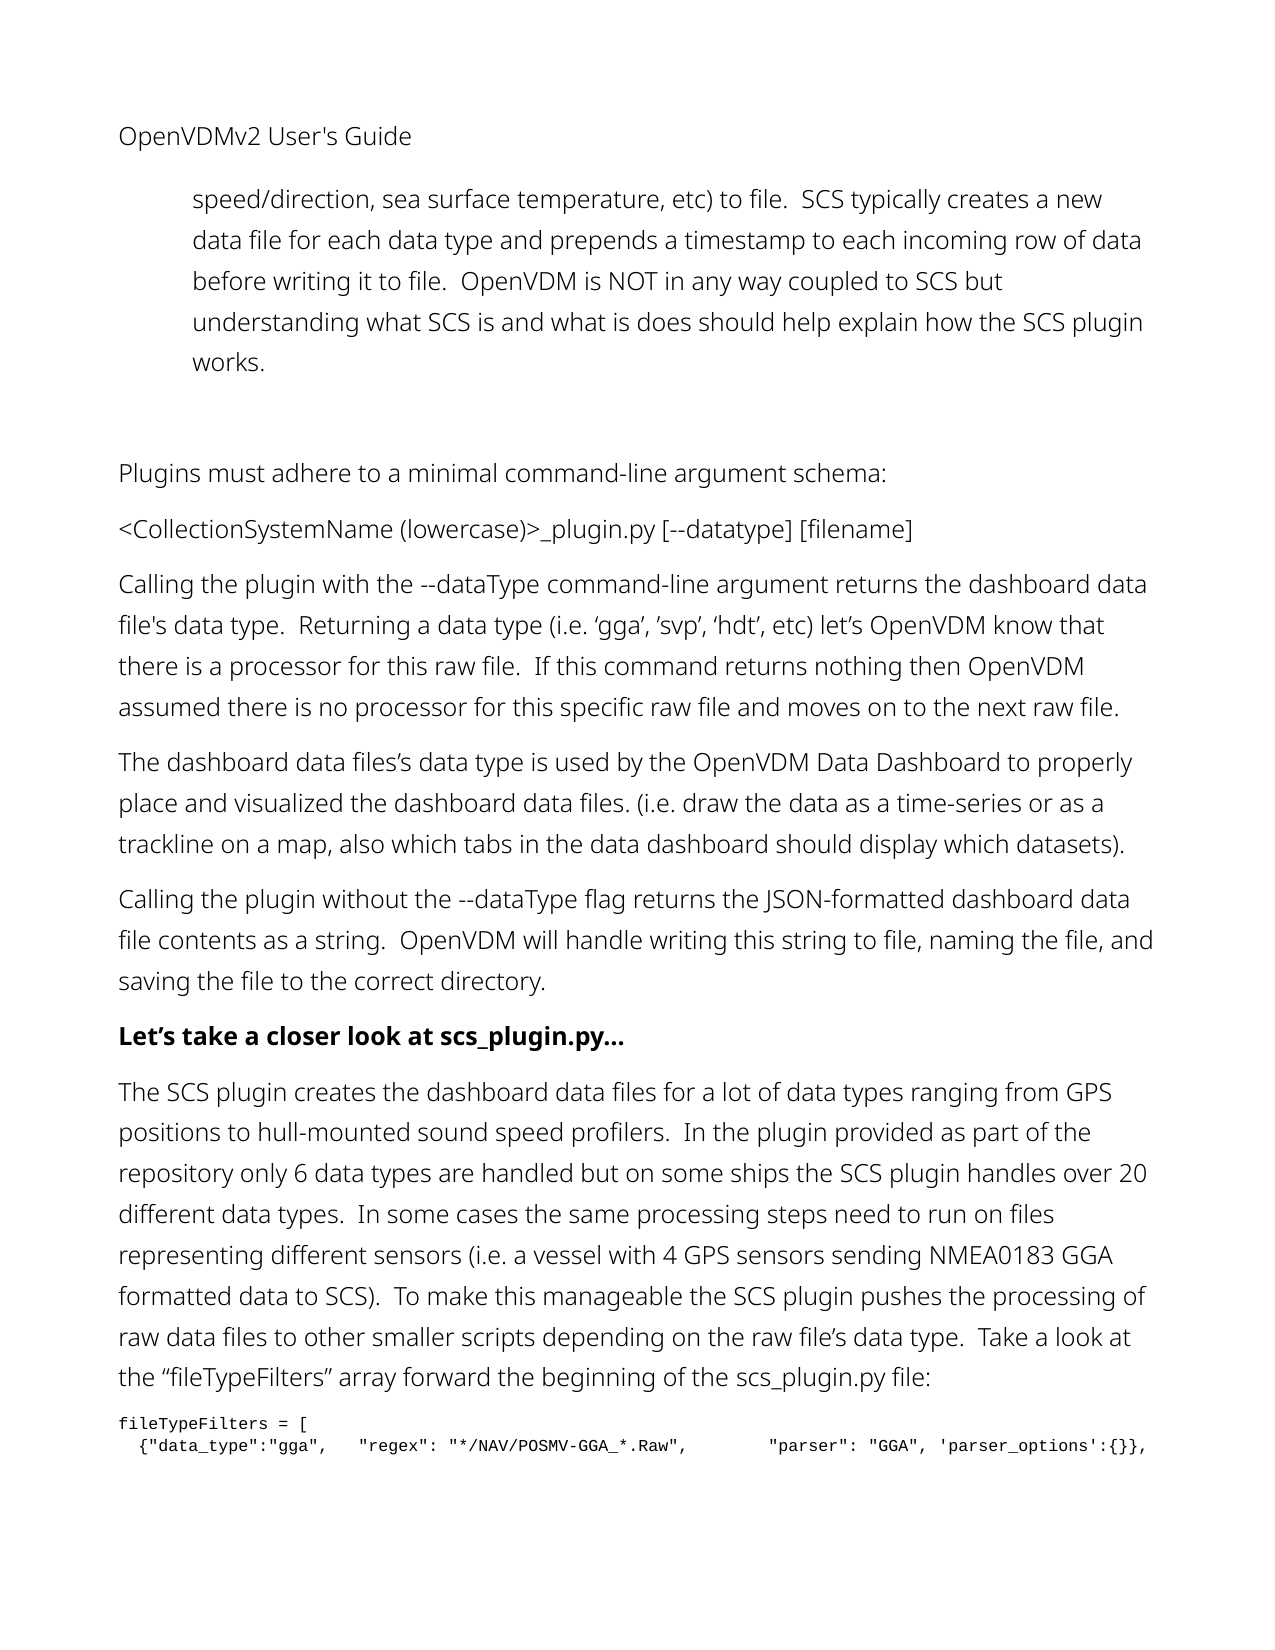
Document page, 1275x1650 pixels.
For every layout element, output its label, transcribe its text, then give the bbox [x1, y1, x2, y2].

text {"data_type":"gga", "regex": "*/NAV/POSMV-GGA_*.Raw", "parser": "GGA", 'parser_options':{}}, [118, 1438, 1157, 1457]
text Plugins must adhere to a minimal command-line argument schema: [118, 456, 1157, 490]
text <CollectionSystemName (lowercase)>_plugin.py [--datatype] [filename] [118, 511, 1157, 545]
text Let’s take a closer look at scs_plugin.py… [118, 1019, 1157, 1053]
text The SCS plugin creates the dashboard data files for a lot of data types ranging from GPS positions to hull-mounted sound speed profilers. In the plugin provided as part of the repository only 6 data types are handled but on some ships the SCS plugin handles over 20 different data types. In some cases the same processing steps need to run on files representing different sensors (i.e. a vessel with 4 GPS sensors sending NMEA0183 GGA formatted data to SCS). To make this manageable the SCS plugin pushes the processing of raw data files to other smaller scripts depending on the raw file’s data type. Take a look at the “fileTypeFilters” array forward the beginning of the scs_plugin.py file: [118, 1074, 1157, 1394]
text Calling the plugin without the --dataType flag returns the JSON-formatted dashboard data file contents as a string. OpenVDM will handle writing this string to file, naming the file, and saving the file to the correct directory. [118, 882, 1157, 997]
text speed/direction, sea surface temperature, etc) to file. SCS typically creates a new data file for each data type and prepends a timestamp to each incoming row of data before writing it to file. OpenVDM is NOT in any way coupled to SCS but understanding what SCS is and what is does should help explain how the SCS plugin works. [192, 182, 1157, 379]
text Calling the plugin with the --dataType command-line argument returns the dashboard data file's data type. Returning a data type (i.e. ‘gga’, ’svp’, ‘hdt’, etc) let’s OpenVDM know that there is a processor for this raw file. If this command returns nothing then OpenVDM assumed there is no processor for this specific raw file and moves on to the next raw file. [118, 567, 1157, 723]
text The dashboard data files’s data type is used by the OpenVDM Data Dashboard to properly place and visualized the dashboard data files. (i.e. draw the data as a time-series or as a trackline on a map, also which tabs in the data dashboard should display which datasets). [118, 744, 1157, 860]
text fileTypeFilters = [ [118, 1415, 1157, 1434]
